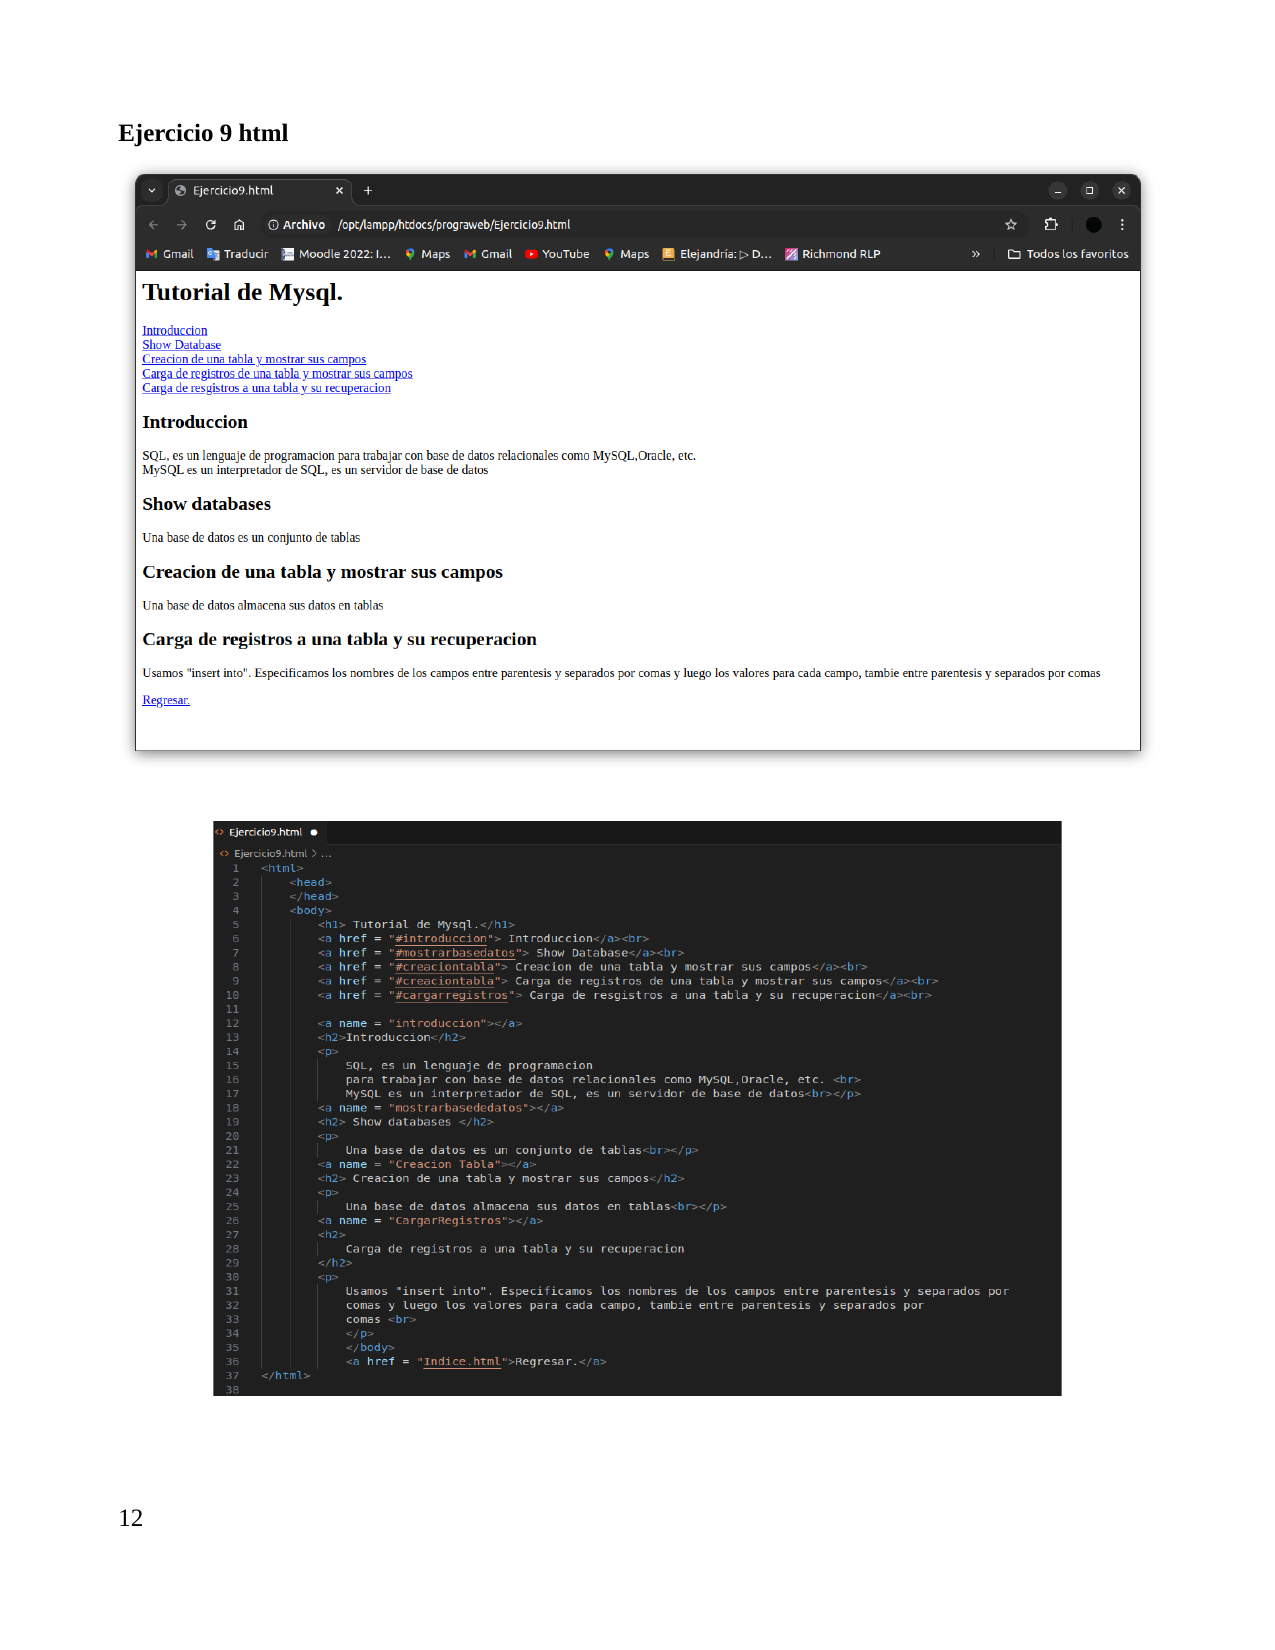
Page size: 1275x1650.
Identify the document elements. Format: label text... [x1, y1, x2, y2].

picture [213, 821, 1062, 1396]
picture [118, 159, 1157, 770]
subtitle Ejercicio 9 html [118, 118, 1157, 147]
